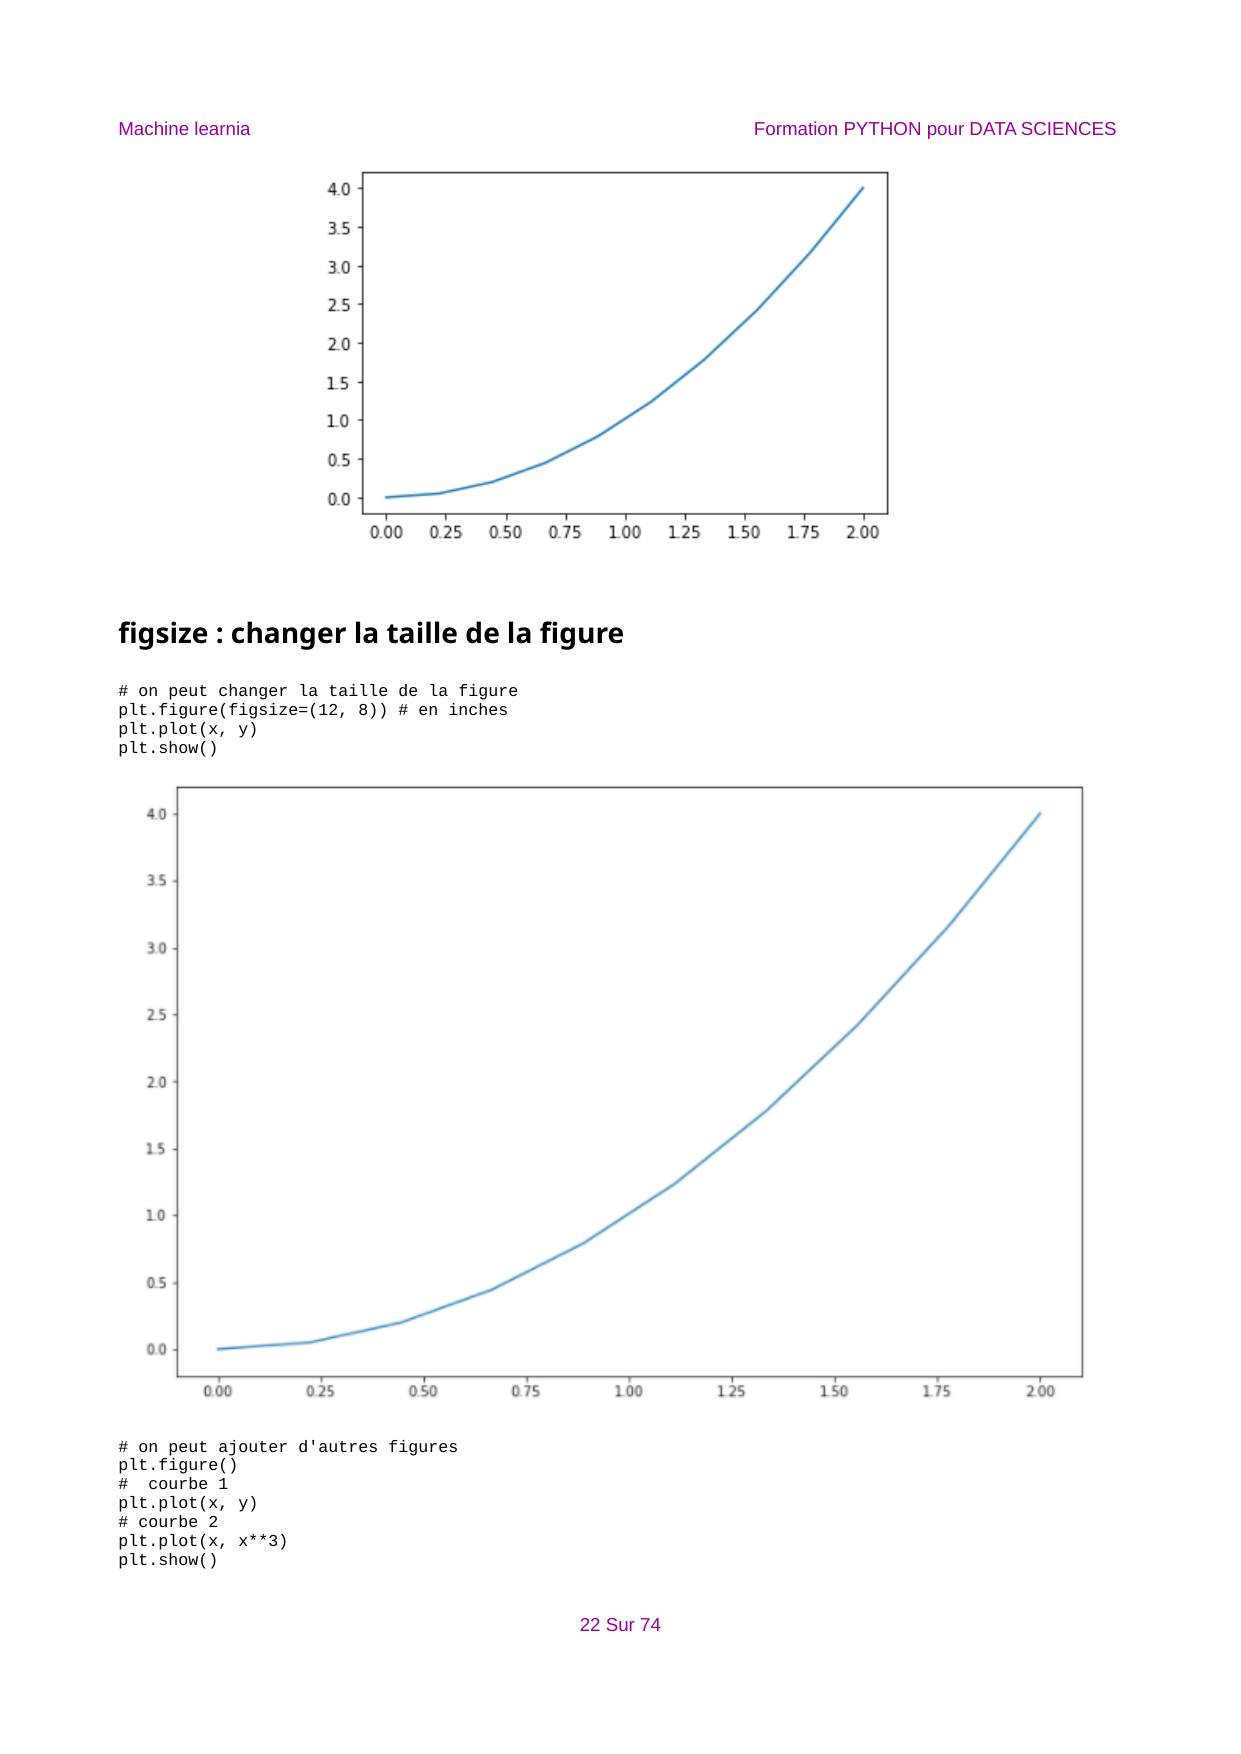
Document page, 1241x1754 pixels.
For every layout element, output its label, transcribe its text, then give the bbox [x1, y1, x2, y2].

text plt.show() [118, 739, 1122, 758]
text plt.figure(figsize=(12, 8)) # en inches [118, 702, 1122, 721]
picture [309, 169, 931, 551]
text plt.figure() [118, 1457, 1122, 1476]
text plt.plot(x, x**3) [118, 1532, 1122, 1551]
text plt.plot(x, y) [118, 721, 1122, 739]
subtitle figsize : changer la taille de la figure [118, 613, 1122, 651]
text # courbe 1 [118, 1476, 1122, 1495]
text # on peut ajouter d'autres figures [118, 1438, 1122, 1457]
picture [130, 777, 1110, 1420]
text plt.show() [118, 1551, 1122, 1570]
text # on peut changer la taille de la figure [118, 683, 1122, 702]
text # courbe 2 [118, 1513, 1122, 1532]
text plt.plot(x, y) [118, 1495, 1122, 1513]
